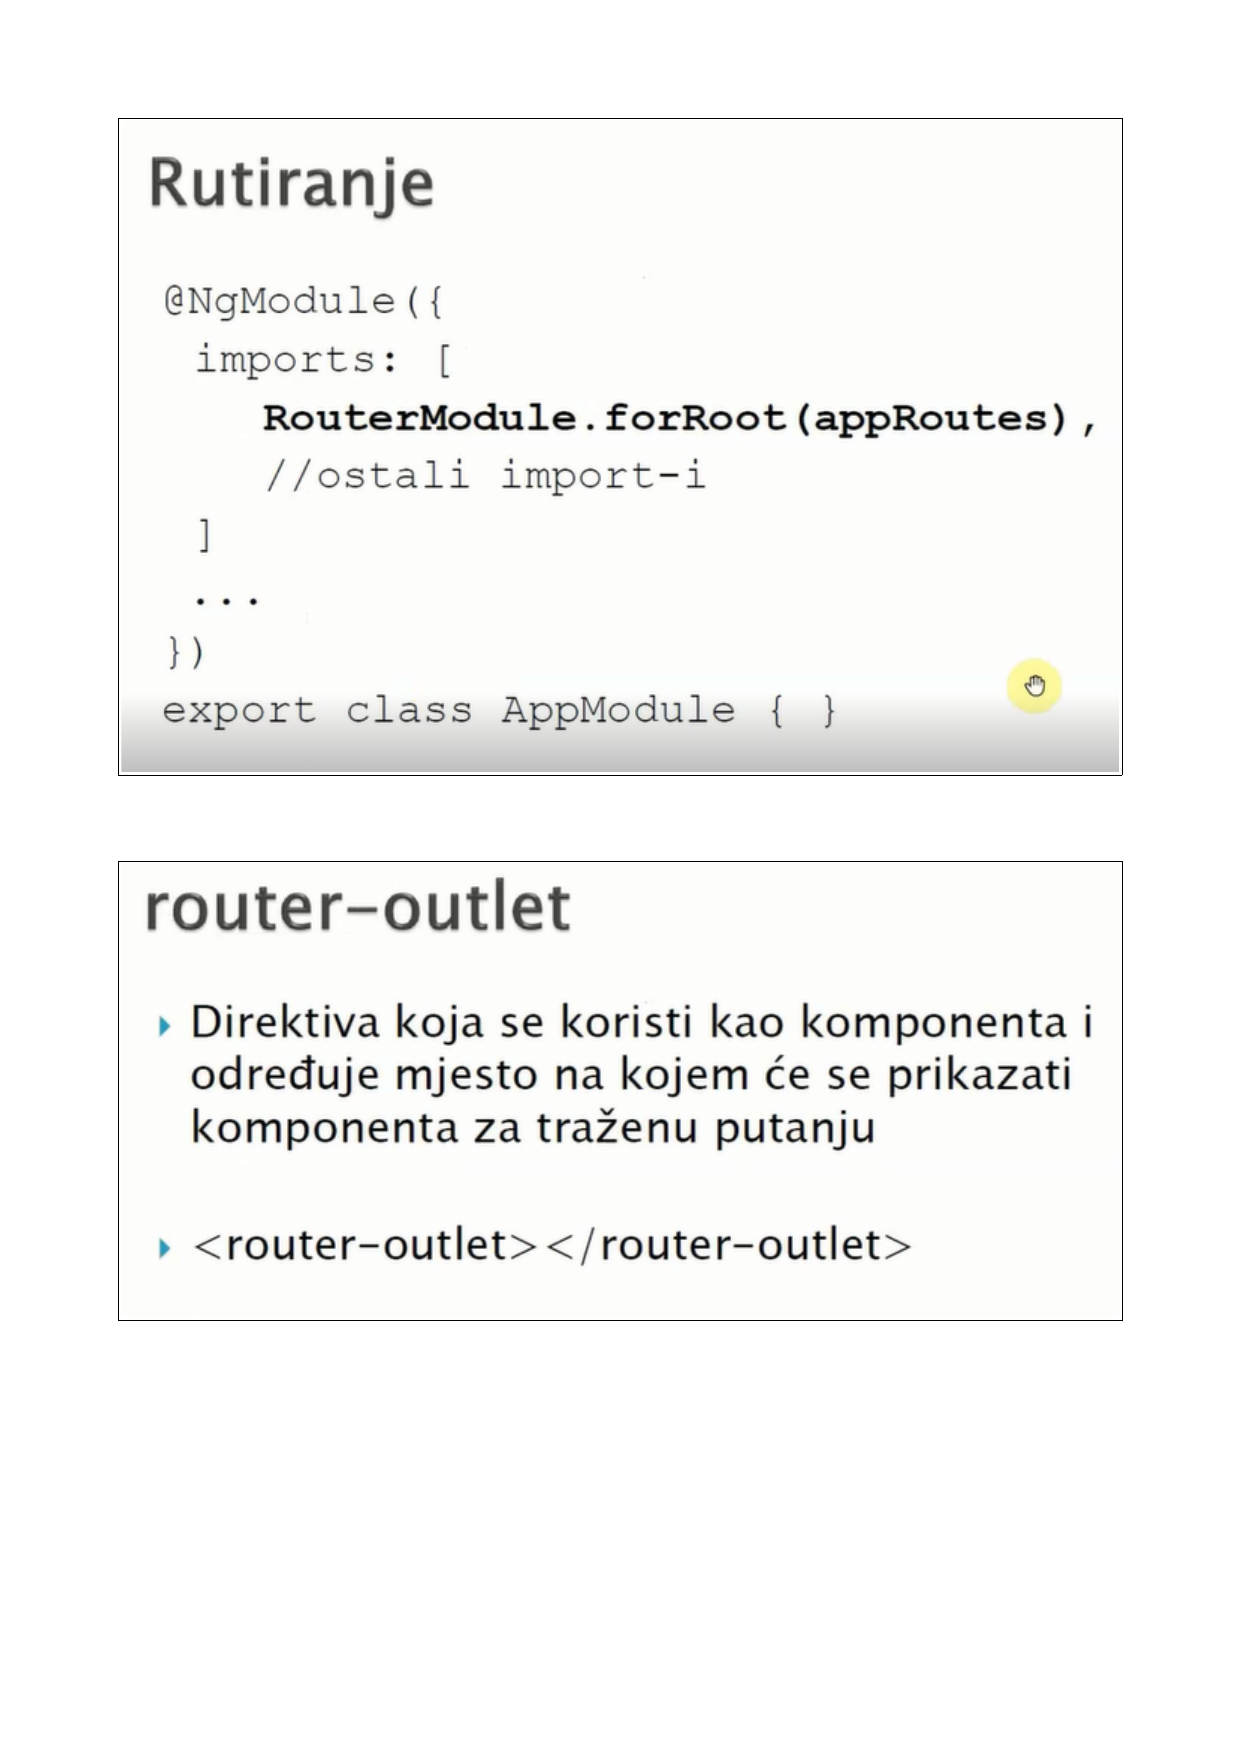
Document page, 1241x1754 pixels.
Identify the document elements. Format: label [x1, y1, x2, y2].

picture [121, 864, 1119, 1318]
picture [121, 121, 1119, 772]
